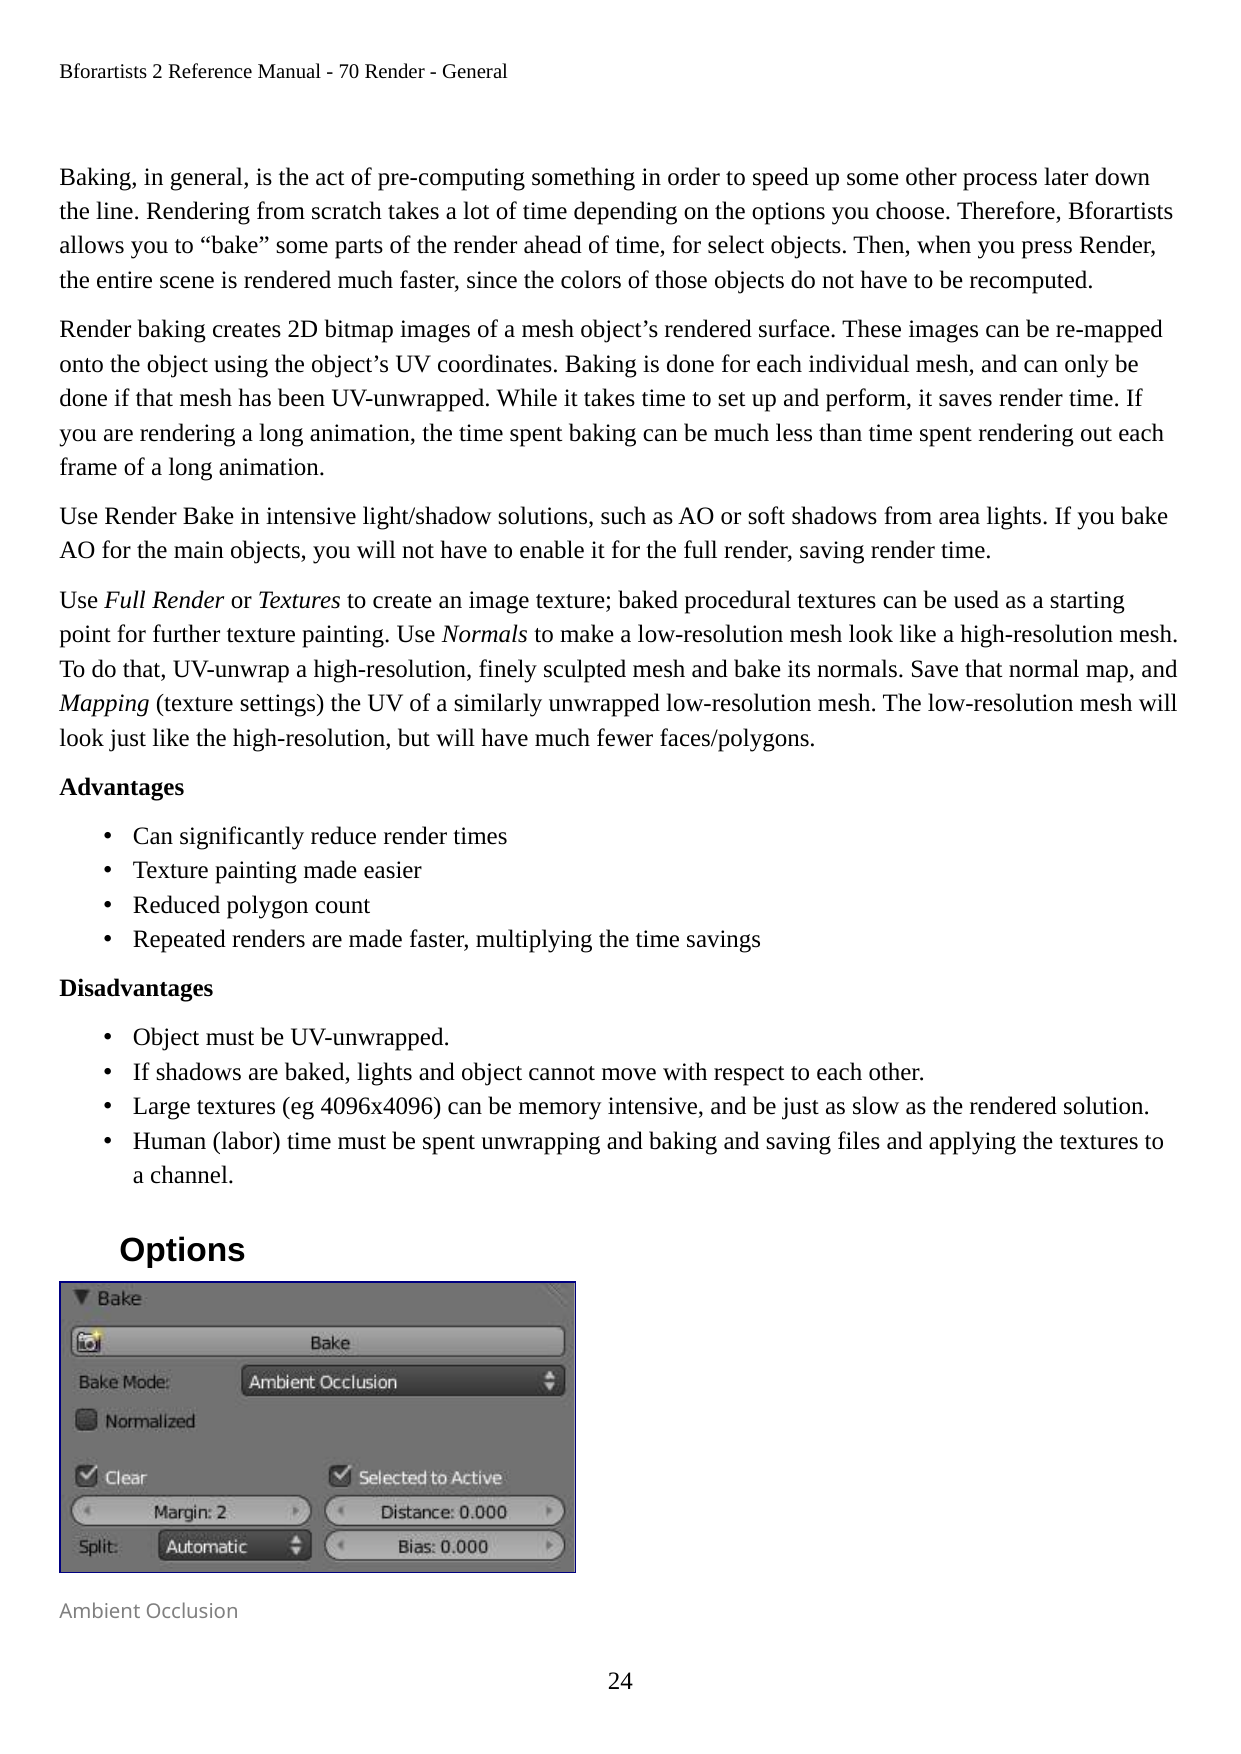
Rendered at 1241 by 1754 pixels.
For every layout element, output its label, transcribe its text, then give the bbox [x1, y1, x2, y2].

list Reduced polygon count [103, 890, 1181, 918]
text Advantages [59, 772, 1181, 800]
list Human (labor) time must be spent unwrapping and baking and saving files and applying the textures to a channel. [103, 1126, 1181, 1189]
subtitle Options [59, 1230, 1181, 1269]
list Large textures (eg 4096x4096) can be memory intensive, and be just as slow as the rendered solution. [103, 1091, 1181, 1120]
text Render baking creates 2D bitmap images of a mesh object’s rendered surface. These images can be re-mapped onto the object using the object’s UV coordinates. Baking is done for each individual mesh, and can only be done if that mesh has been UV-unwrapped. While it takes time to set up and perform, it saves render time. If you are rendering a long animation, the time spent baking can be much less than time spent rendering out each frame of a long animation. [59, 314, 1181, 481]
text Use Render Bake in intensive light/shadow solutions, such as AO or soft shadows from area lights. If you bake AO for the main objects, you will not have to enable it for the full render, saving render time. [59, 501, 1181, 564]
list If shadows are baked, lights and object cannot move with respect to each other. [103, 1057, 1181, 1086]
list Repeated renders are made faster, multiplying the time savings [103, 924, 1181, 953]
list Can significantly reduce render times [103, 821, 1181, 849]
text Ambient Occlusion [59, 1594, 1181, 1625]
picture [61, 1283, 575, 1572]
list Texture painting made easier [103, 855, 1181, 884]
text Use Full Render or Textures to create an image texture; baked procedural textures can be used as a starting point for further texture painting. Use Normals to make a low-resolution mesh look like a high-resolution mesh. To do that, UV-unwrap a high-resolution, finely sculpted mesh and bake its normals. Save that normal map, and Mapping (texture settings) the UV of a similarly unwrapped low-resolution mesh. The low-resolution mesh will look just like the high-resolution, but will have much fewer faces/polygons. [59, 585, 1181, 751]
list Object must be UV-unwrapped. [103, 1022, 1181, 1051]
text Disadvantages [59, 973, 1181, 1002]
text Baking, in general, is the act of pre-computing something in order to speed up some other process later down the line. Rendering from scratch takes a lot of time depending on the options you choose. Therefore, Bforartists allows you to “bake” some parts of the render ahead of time, for select objects. Then, when you press Render, the entire scene is rendered much faster, since the colors of those objects do not have to be recomputed. [59, 162, 1181, 294]
